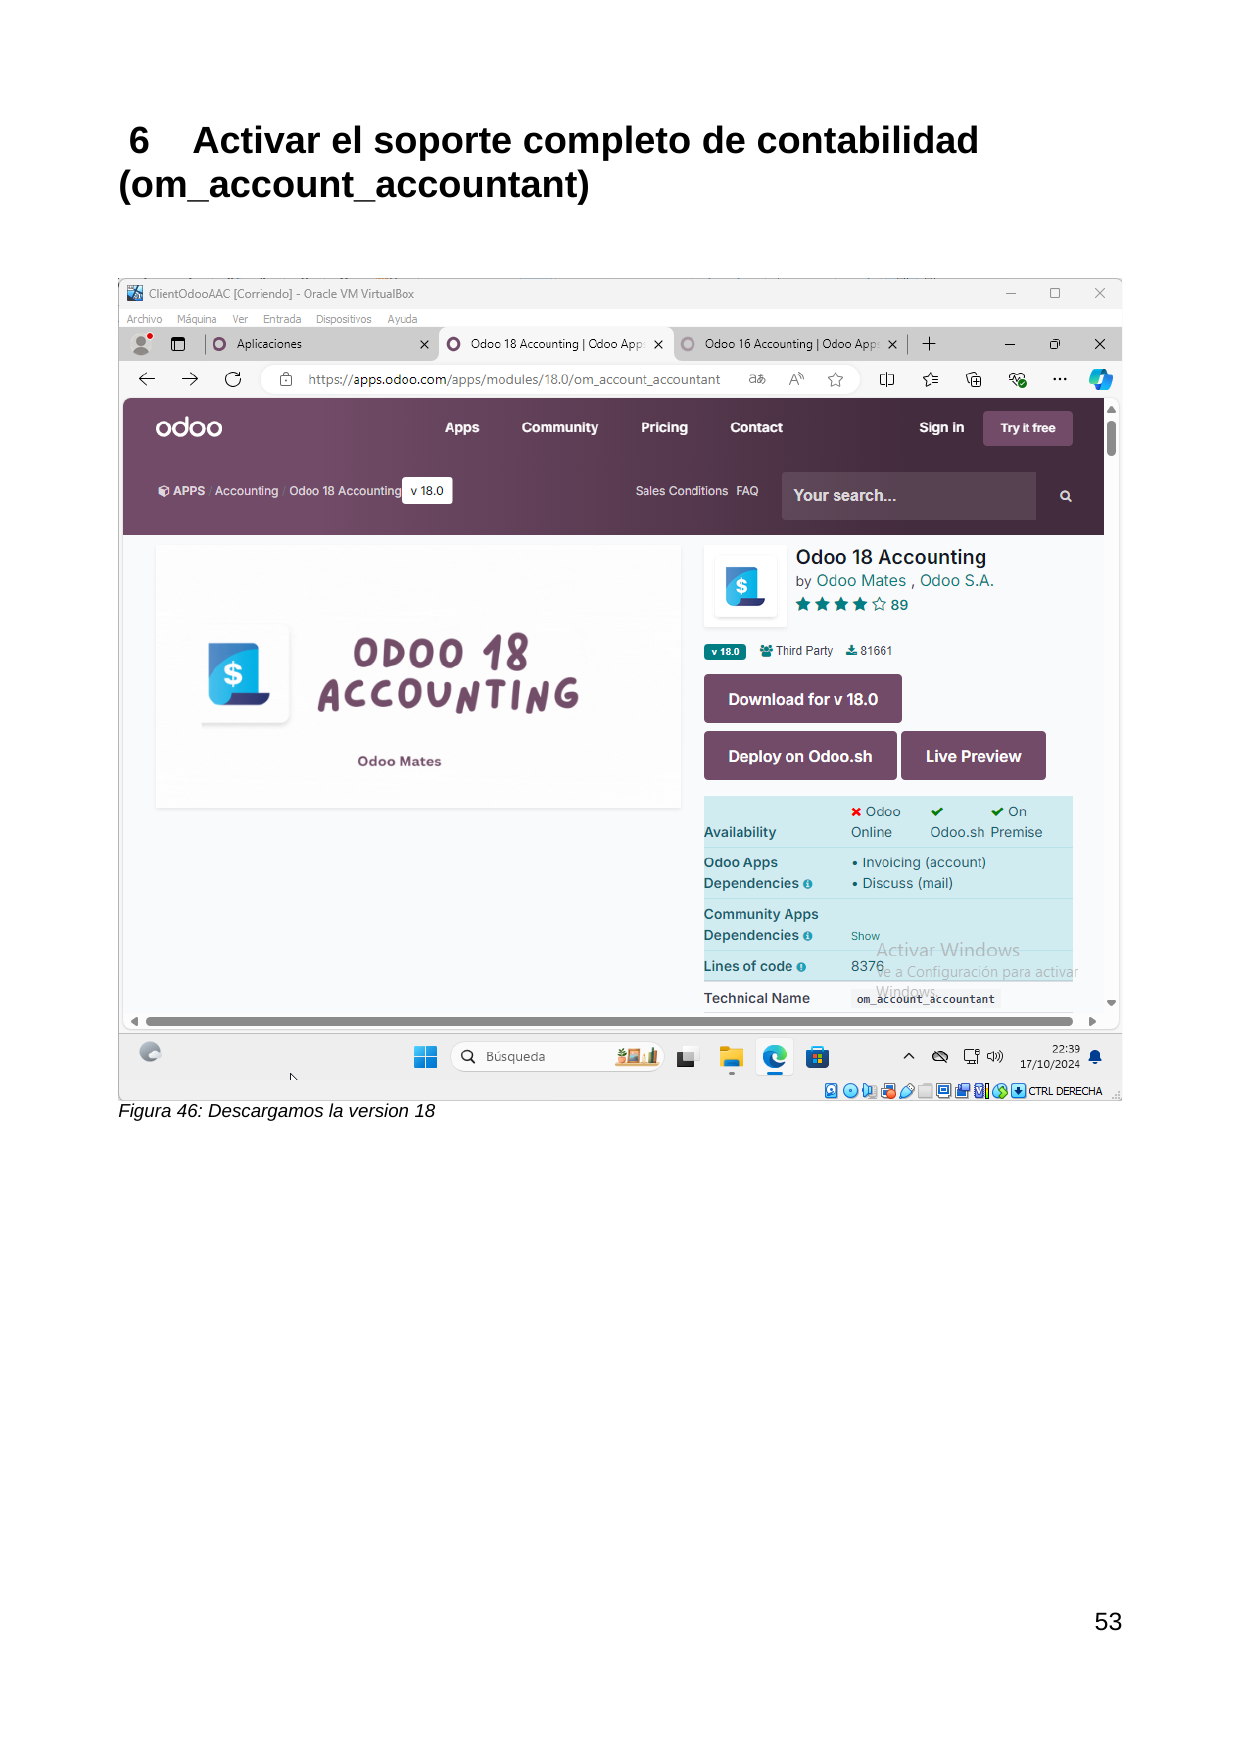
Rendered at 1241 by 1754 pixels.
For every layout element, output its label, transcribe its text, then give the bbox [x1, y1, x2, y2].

text Figura 46: Descargamos la version 18 [118, 1101, 1122, 1122]
picture [118, 278, 1123, 1101]
subtitle Activar el soporte completo de contabilidad (om_account_accountant) [118, 118, 1122, 205]
